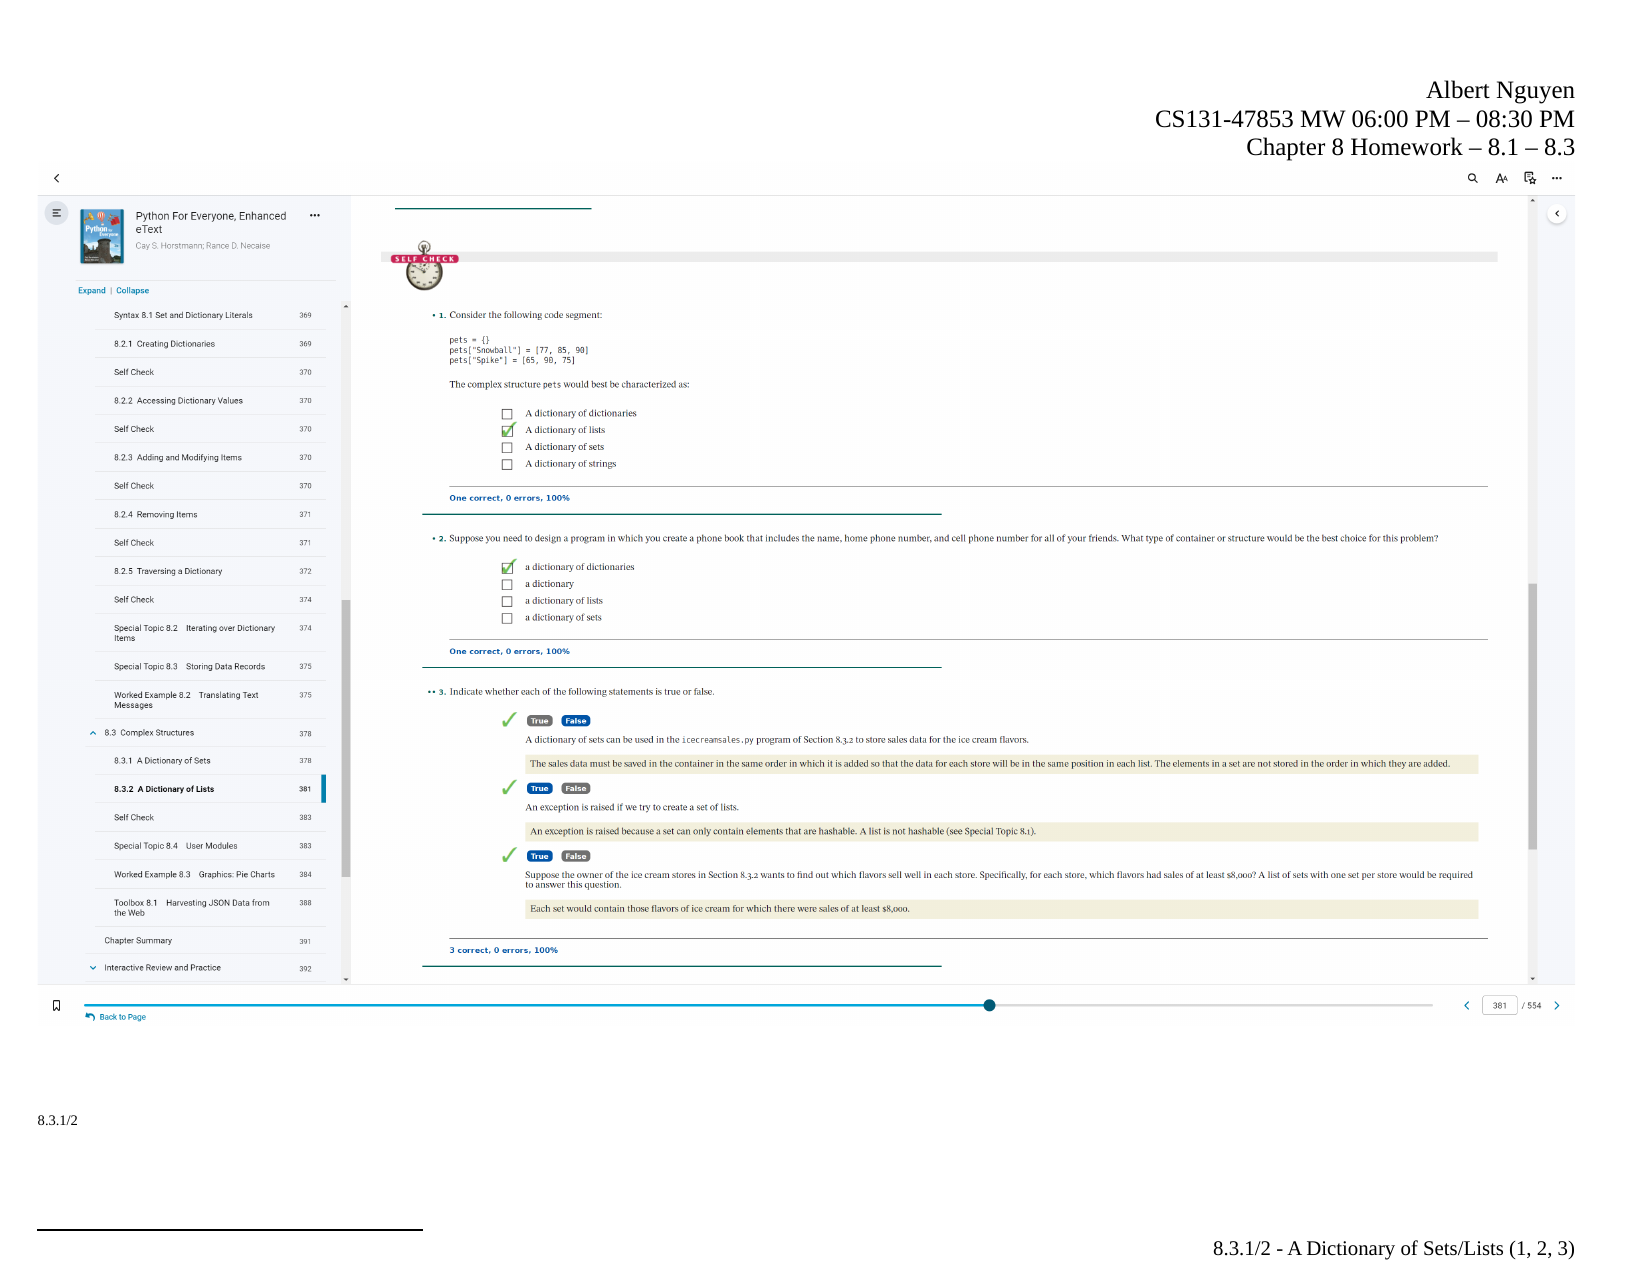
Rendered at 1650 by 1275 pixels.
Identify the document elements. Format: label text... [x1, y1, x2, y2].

text - A Dictionary of Sets/Lists (1, 2, 3) [37, 1236, 1575, 1260]
picture [37, 161, 1575, 1026]
